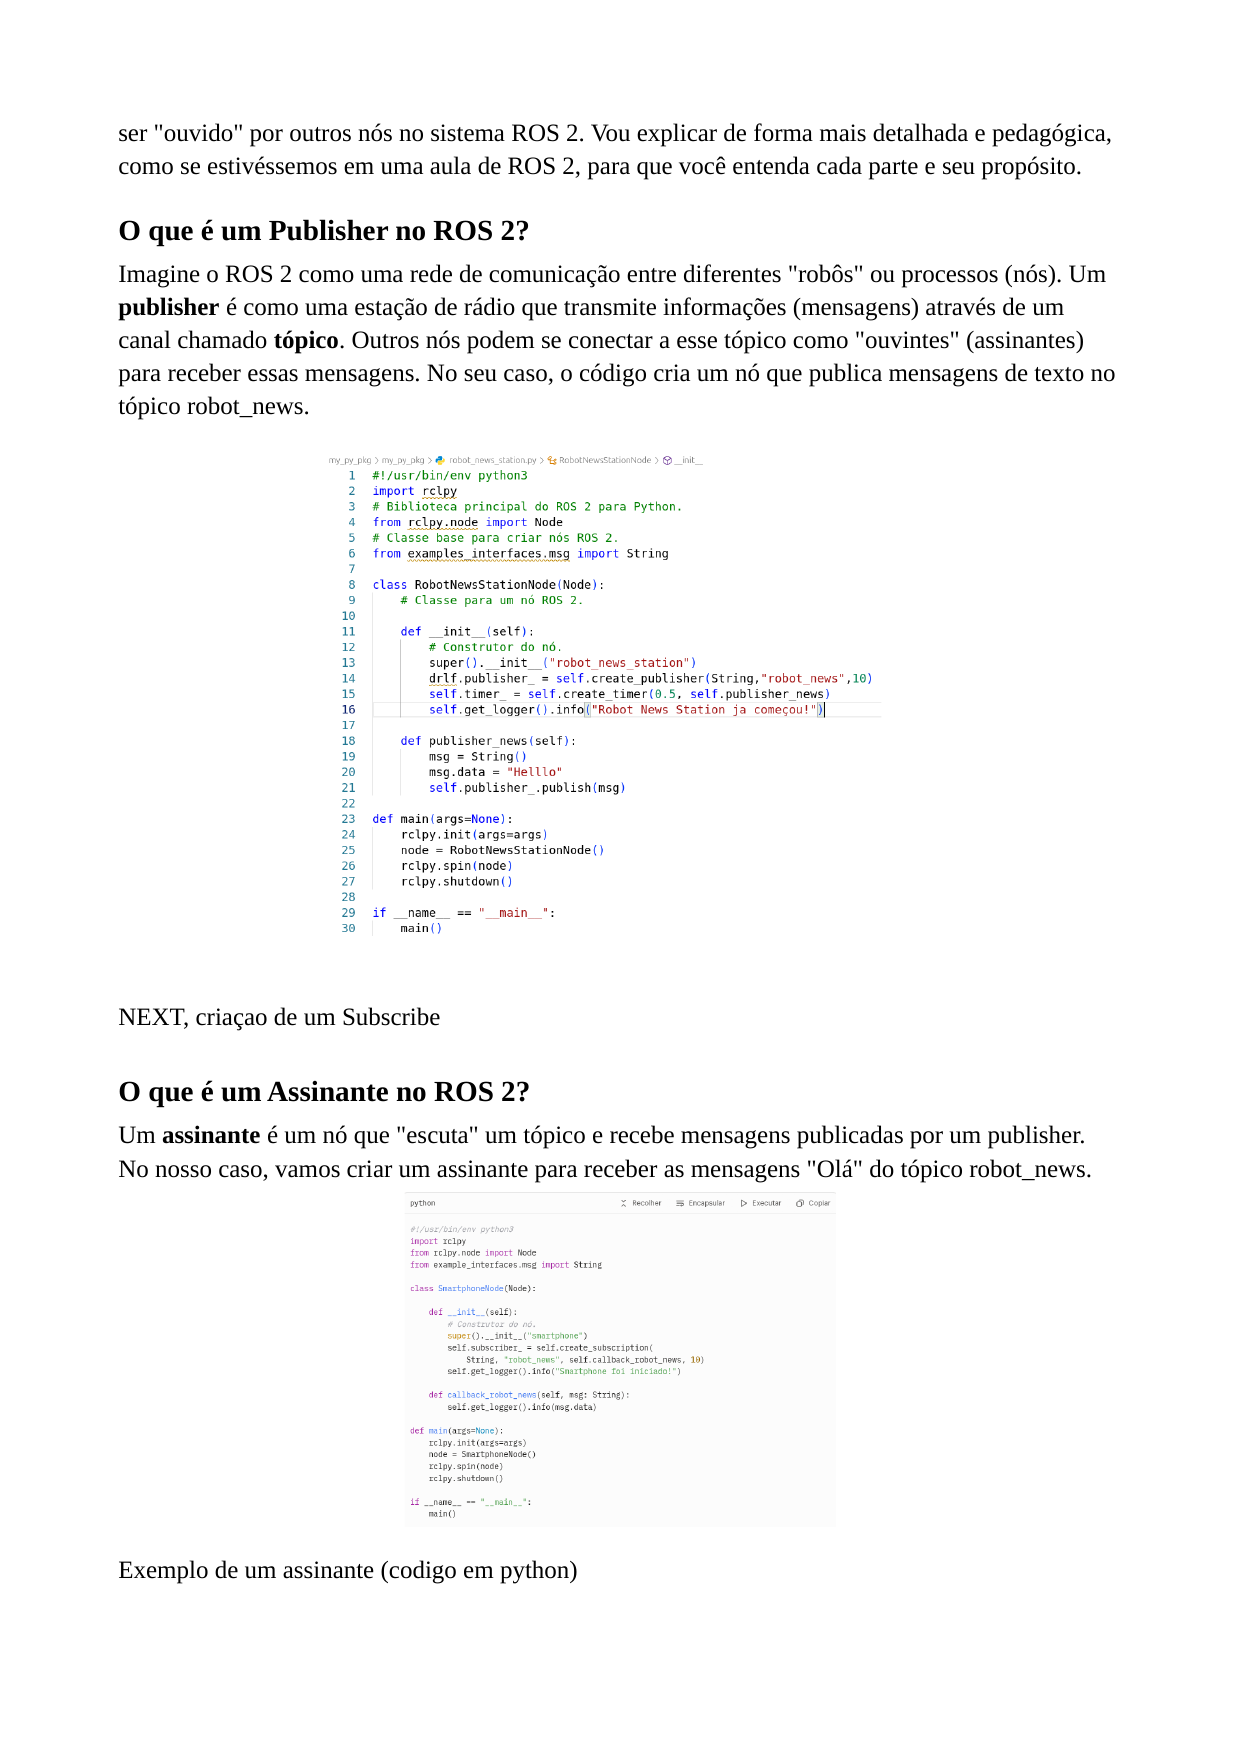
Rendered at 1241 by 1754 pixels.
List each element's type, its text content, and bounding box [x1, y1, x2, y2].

text Um assinante é um nó que "escuta" um tópico e recebe mensagens publicadas por um publisher. No nosso caso, vamos criar um assinante para receber as mensagens "Olá" do tópico robot_news. [118, 1121, 1122, 1182]
text Imagine o ROS 2 como uma rede de comunicação entre diferentes "robôs" ou processos (nós). Um publisher é como uma estação de rádio que transmite informações (mensagens) através de um canal chamado tópico. Outros nós podem se conectar a esse tópico como "ouvintes" (assinantes) para receber essas mensagens. No seu caso, o código cria um nó que publica mensagens de texto no tópico robot_news. [118, 259, 1122, 420]
text Exemplo de um assinante (codigo em python) [118, 1555, 1122, 1584]
subtitle O que é um Publisher no ROS 2? [118, 213, 1122, 247]
subtitle O que é um Assinante no ROS 2? [118, 1074, 1122, 1108]
picture [322, 453, 882, 945]
picture [404, 1192, 836, 1527]
text ser "ouvido" por outros nós no sistema ROS 2. Vou explicar de forma mais detalhada e pedagógica, como se estivéssemos em uma aula de ROS 2, para que você entenda cada parte e seu propósito. [118, 118, 1122, 180]
text NEXT, criaçao de um Subscribe [118, 1002, 1122, 1031]
